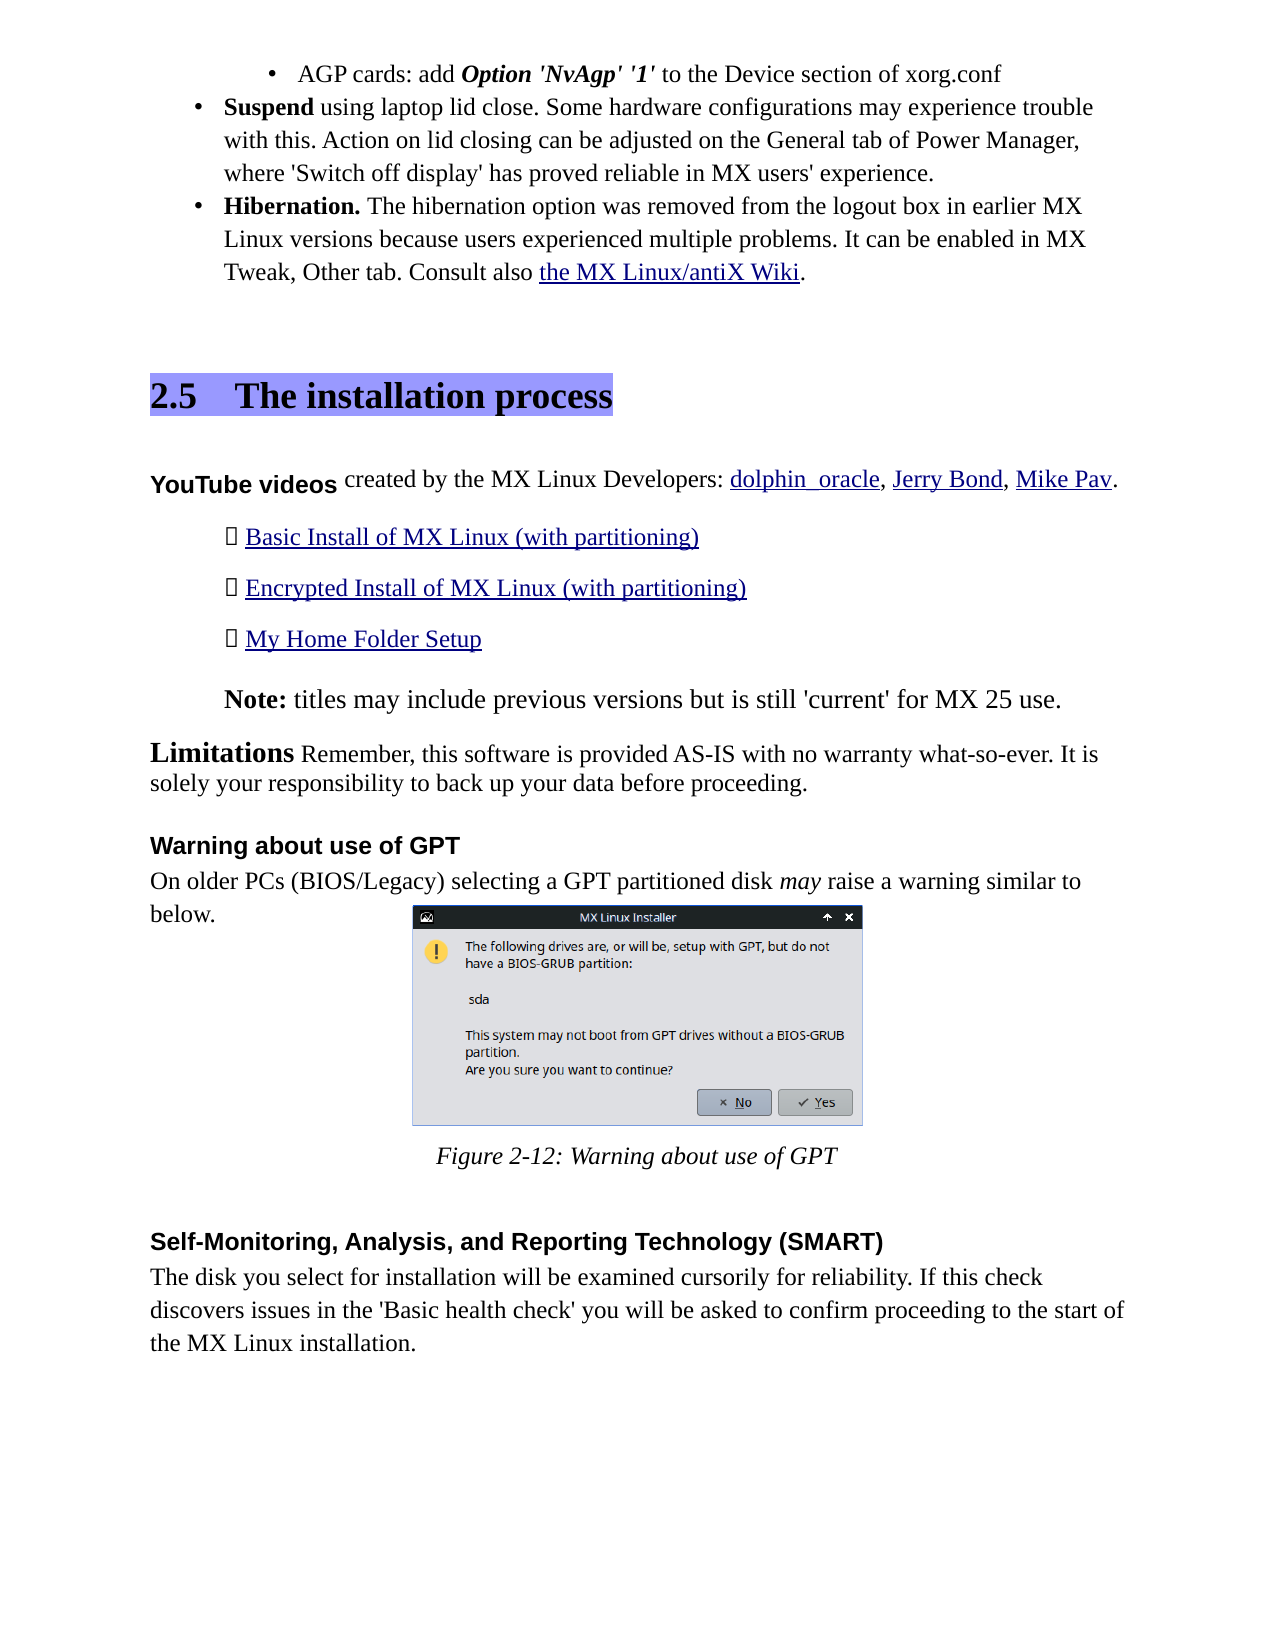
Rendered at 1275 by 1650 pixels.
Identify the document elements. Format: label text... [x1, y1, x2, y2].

text  Encrypted Install of MX Linux (with partitioning) [224, 570, 1125, 604]
subtitle Warning about use of GPT [150, 831, 1125, 860]
subtitle YouTube videos [150, 470, 338, 499]
text created by the MX Linux Developers: dolphin_oracle, Jerry Bond, Mike Pav. [150, 458, 1125, 499]
text Limitations Remember, this software is provided AS-IS with no warranty what-so-ever. It is solely your responsibility to back up your data before proceeding. [150, 735, 1125, 797]
list Hibernation. The hibernation option was removed from the logout box in earlier MX Linux versions because users experienced multiple problems. It can be enabled in MX Tweak, Other tab. Consult also the MX Linux/antiX Wiki. [194, 191, 1125, 286]
text  My Home Folder Setup [224, 621, 1125, 655]
text On older PCs (BIOS/Legacy) selecting a GPT partitioned disk may raise a warning similar to below. [150, 866, 1125, 928]
text Figure 2-12: Warning about use of GPT [150, 1141, 1125, 1170]
subtitle Self-Monitoring, Analysis, and Reporting Technology (SMART) [150, 1227, 1125, 1256]
list AGP cards: add Option 'NvAgp' '1' to the Device section of xorg.conf [268, 59, 1125, 88]
list Suspend using laptop lid close. Some hardware configurations may experience trouble with this. Action on lid closing can be adjusted on the General tab of Power Manager, where 'Switch off display' has proved reliable in MX users' experience. [194, 92, 1125, 187]
picture [412, 905, 863, 1126]
text  Basic Install of MX Linux (with partitioning) [224, 519, 1125, 553]
subtitle 2.5 The installation process [613, 373, 1125, 416]
text The disk you select for installation will be examined cursorily for reliability. If this check discovers issues in the 'Basic health check' you will be asked to confirm proceeding to the start of the MX Linux installation. [150, 1262, 1125, 1357]
text Note: titles may include previous versions but is still 'current' for MX 25 use. [224, 683, 1125, 714]
